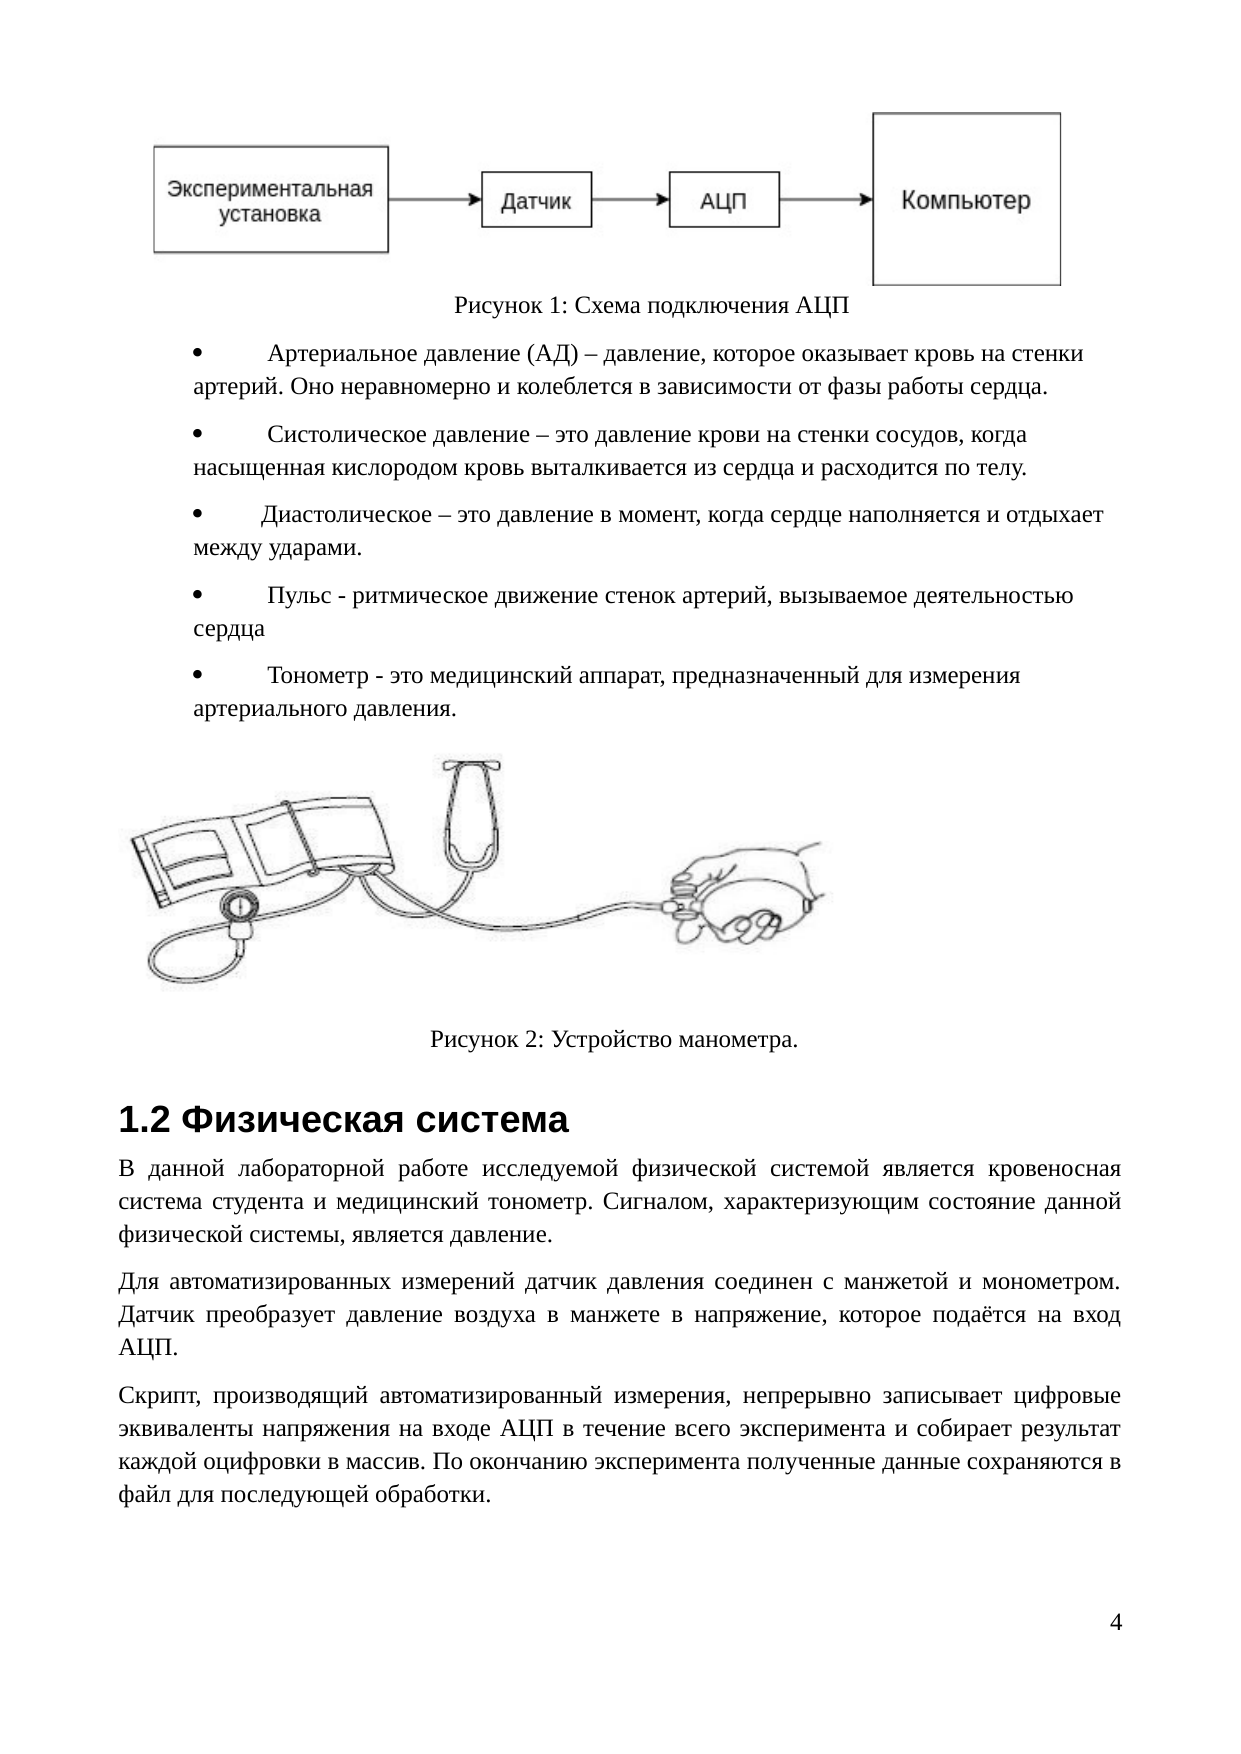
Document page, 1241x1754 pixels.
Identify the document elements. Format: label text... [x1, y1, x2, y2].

text Для автоматизированных измерений датчик давления соединен с манжетой и монометром. Датчик преобразует давление воздуха в манжете в напряжение, которое подаётся на вход АЦП. [118, 1266, 1122, 1361]
list Диастолическое – это давление в момент, когда сердце наполняется и отдыхает между ударами. [193, 499, 1110, 561]
list Систолическое давление – это давление крови на стенки сосудов, когда насыщенная кислородом кровь выталкивается из сердца и расходится по телу. [193, 419, 1110, 480]
text Рисунок 1: Схема подключения АЦП [193, 118, 1110, 319]
list Тонометр - это медицинский аппарат, предназначенный для измерения артериального давления. [193, 661, 1110, 722]
picture [153, 112, 1062, 286]
list Пульс - ритмическое движение стенок артерий, вызываемое деятельностью сердца [193, 580, 1110, 642]
subtitle 1.2 Физическая система [118, 1097, 1122, 1140]
picture [118, 741, 855, 1006]
text Рисунок 2: Устройство манометра. [118, 1024, 1110, 1053]
list Артериальное давление (АД) – давление, которое оказывает кровь на стенки артерий. Оно неравномерно и колеблется в зависимости от фазы работы сердца. [193, 338, 1110, 400]
text Скрипт, производящий автоматизированный измерения, непрерывно записывает цифровые эквиваленты напряжения на входе АЦП в течение всего эксперимента и собирает результат каждой оцифровки в массив. По окончанию эксперимента полученные данные сохраняются в файл для последующей обработки. [118, 1380, 1122, 1508]
text В данной лабораторной работе исследуемой физической системой является кровеносная система студента и медицинский тонометр. Сигналом, характеризующим состояние данной физической системы, является давление. [118, 1153, 1122, 1248]
